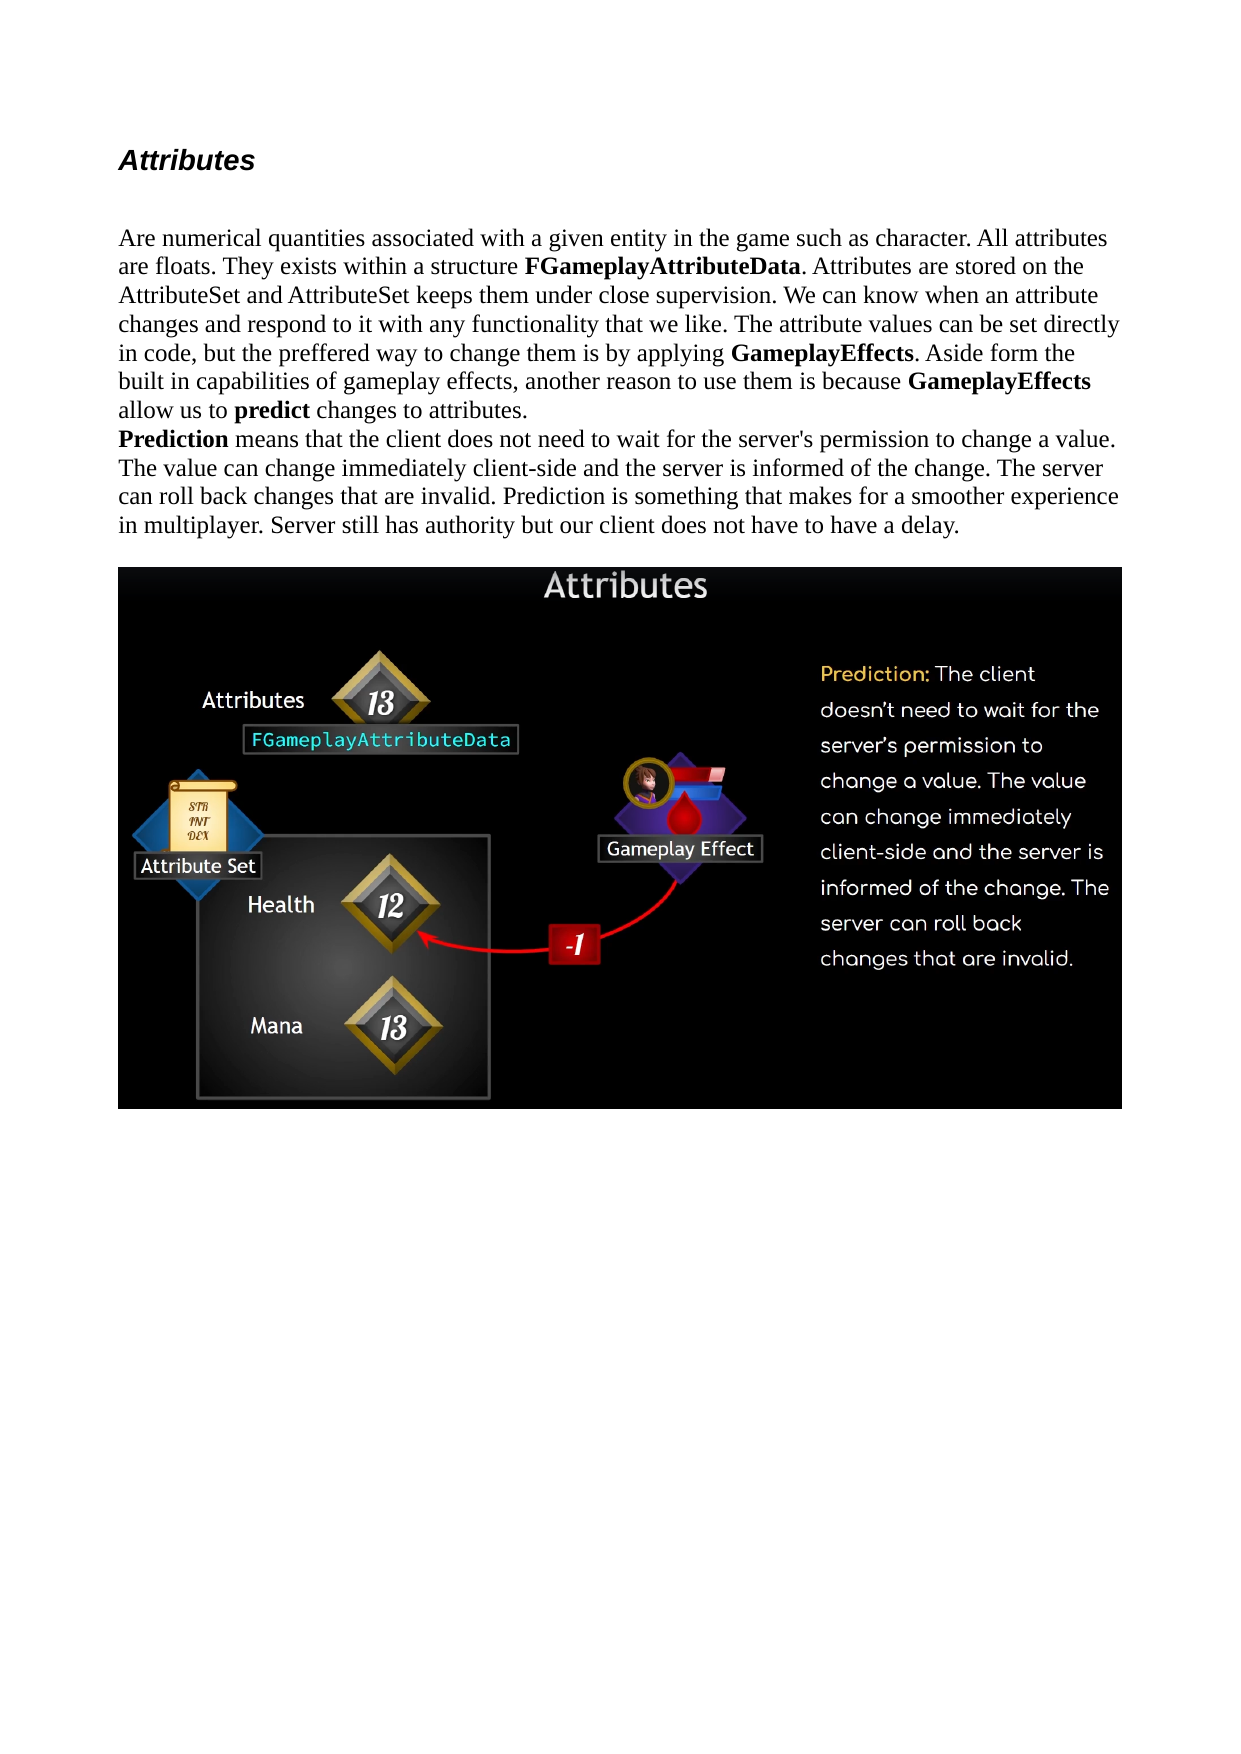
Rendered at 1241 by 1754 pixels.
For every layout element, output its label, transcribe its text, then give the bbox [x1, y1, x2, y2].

picture [118, 567, 1122, 1109]
subtitle Attributes [118, 143, 1122, 177]
text Are numerical quantities associated with a given entity in the game such as character. All attributes are floats. They exists within a structure FGameplayAttributeData. Attributes are stored on the AttributeSet and AttributeSet keeps them under close supervision. We can know when an attribute changes and respond to it with any functionality that we like. The attribute values can be set directly in code, but the preffered way to change them is by applying GameplayEffects. Aside form the built in capabilities of gameplay effects, another reason to use them is because GameplayEffects allow us to predict changes to attributes. [118, 223, 1122, 424]
text Prediction means that the client does not need to wait for the server's permission to change a value. The value can change immediately client-side and the server is informed of the change. The server can roll back changes that are invalid. Prediction is something that makes for a smoother experience in multiplayer. Server still has authority but our client does not have to have a delay. [118, 424, 1122, 539]
